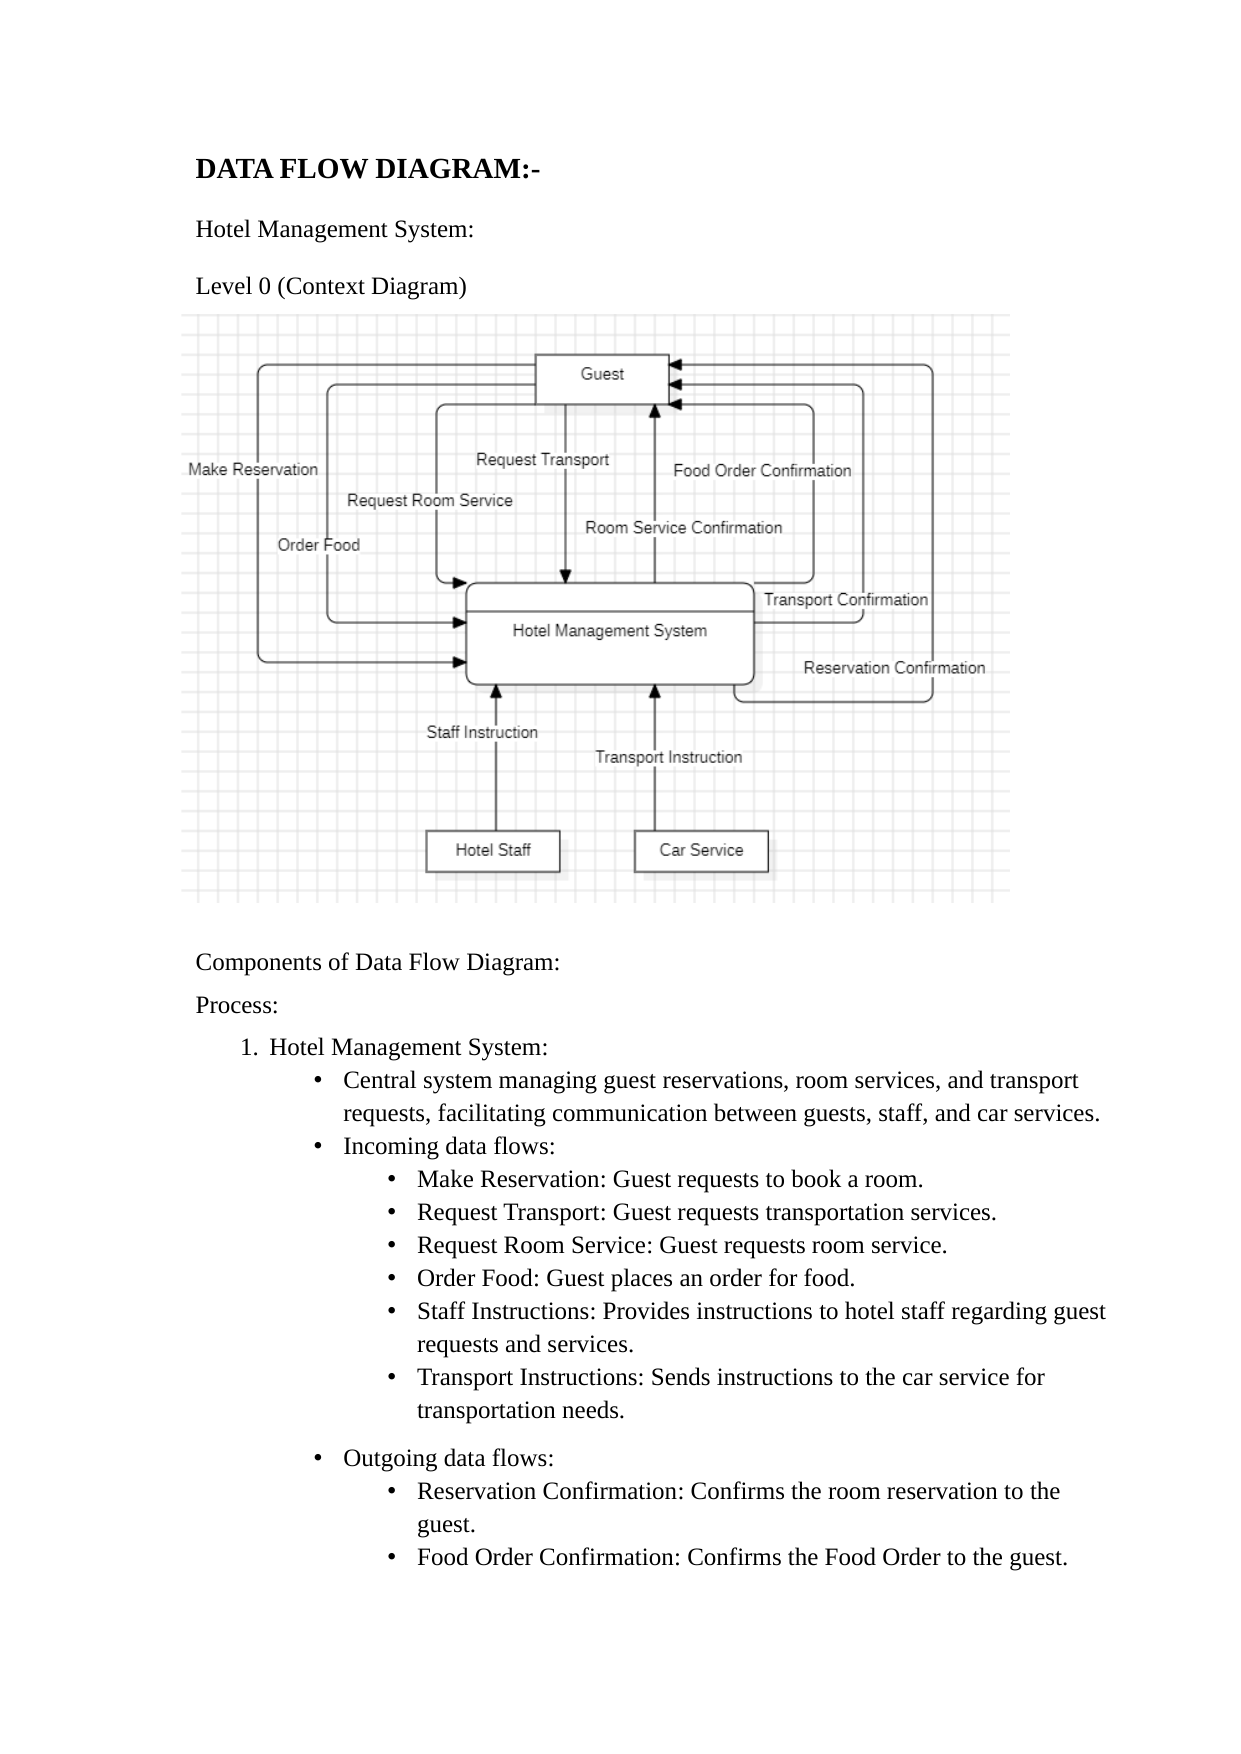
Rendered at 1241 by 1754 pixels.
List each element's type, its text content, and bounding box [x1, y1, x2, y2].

list Outgoing data flows: [313, 1443, 1123, 1471]
subtitle Process: [195, 991, 1123, 1019]
list Staff Instructions: Provides instructions to hotel staff regarding guest requests and services. [387, 1296, 1123, 1358]
list Central system managing guest reservations, room services, and transport requests, facilitating communication between guests, staff, and car services. [313, 1065, 1123, 1127]
text Level 0 (Context Diagram) [195, 271, 1123, 300]
text Hotel Management System: [195, 214, 1123, 243]
text DATA FLOW DIAGRAM:- [195, 152, 1123, 185]
list Request Room Service: Guest requests room service. [387, 1230, 1123, 1259]
list Make Reservation: Guest requests to book a room. [387, 1164, 1123, 1193]
picture [181, 314, 1010, 903]
list Reservation Confirmation: Confirms the room reservation to the guest. [387, 1476, 1123, 1537]
list Request Transport: Guest requests transportation services. [387, 1197, 1123, 1226]
list Order Food: Guest places an order for food. [387, 1263, 1123, 1292]
list Incoming data flows: [313, 1131, 1123, 1160]
list Transport Instructions: Sends instructions to the car service for transportation needs. [387, 1362, 1123, 1424]
list Food Order Confirmation: Confirms the Food Order to the guest. [387, 1542, 1123, 1571]
subtitle Components of Data Flow Diagram: [195, 947, 1123, 976]
list Hotel Management System: [240, 1032, 1123, 1061]
